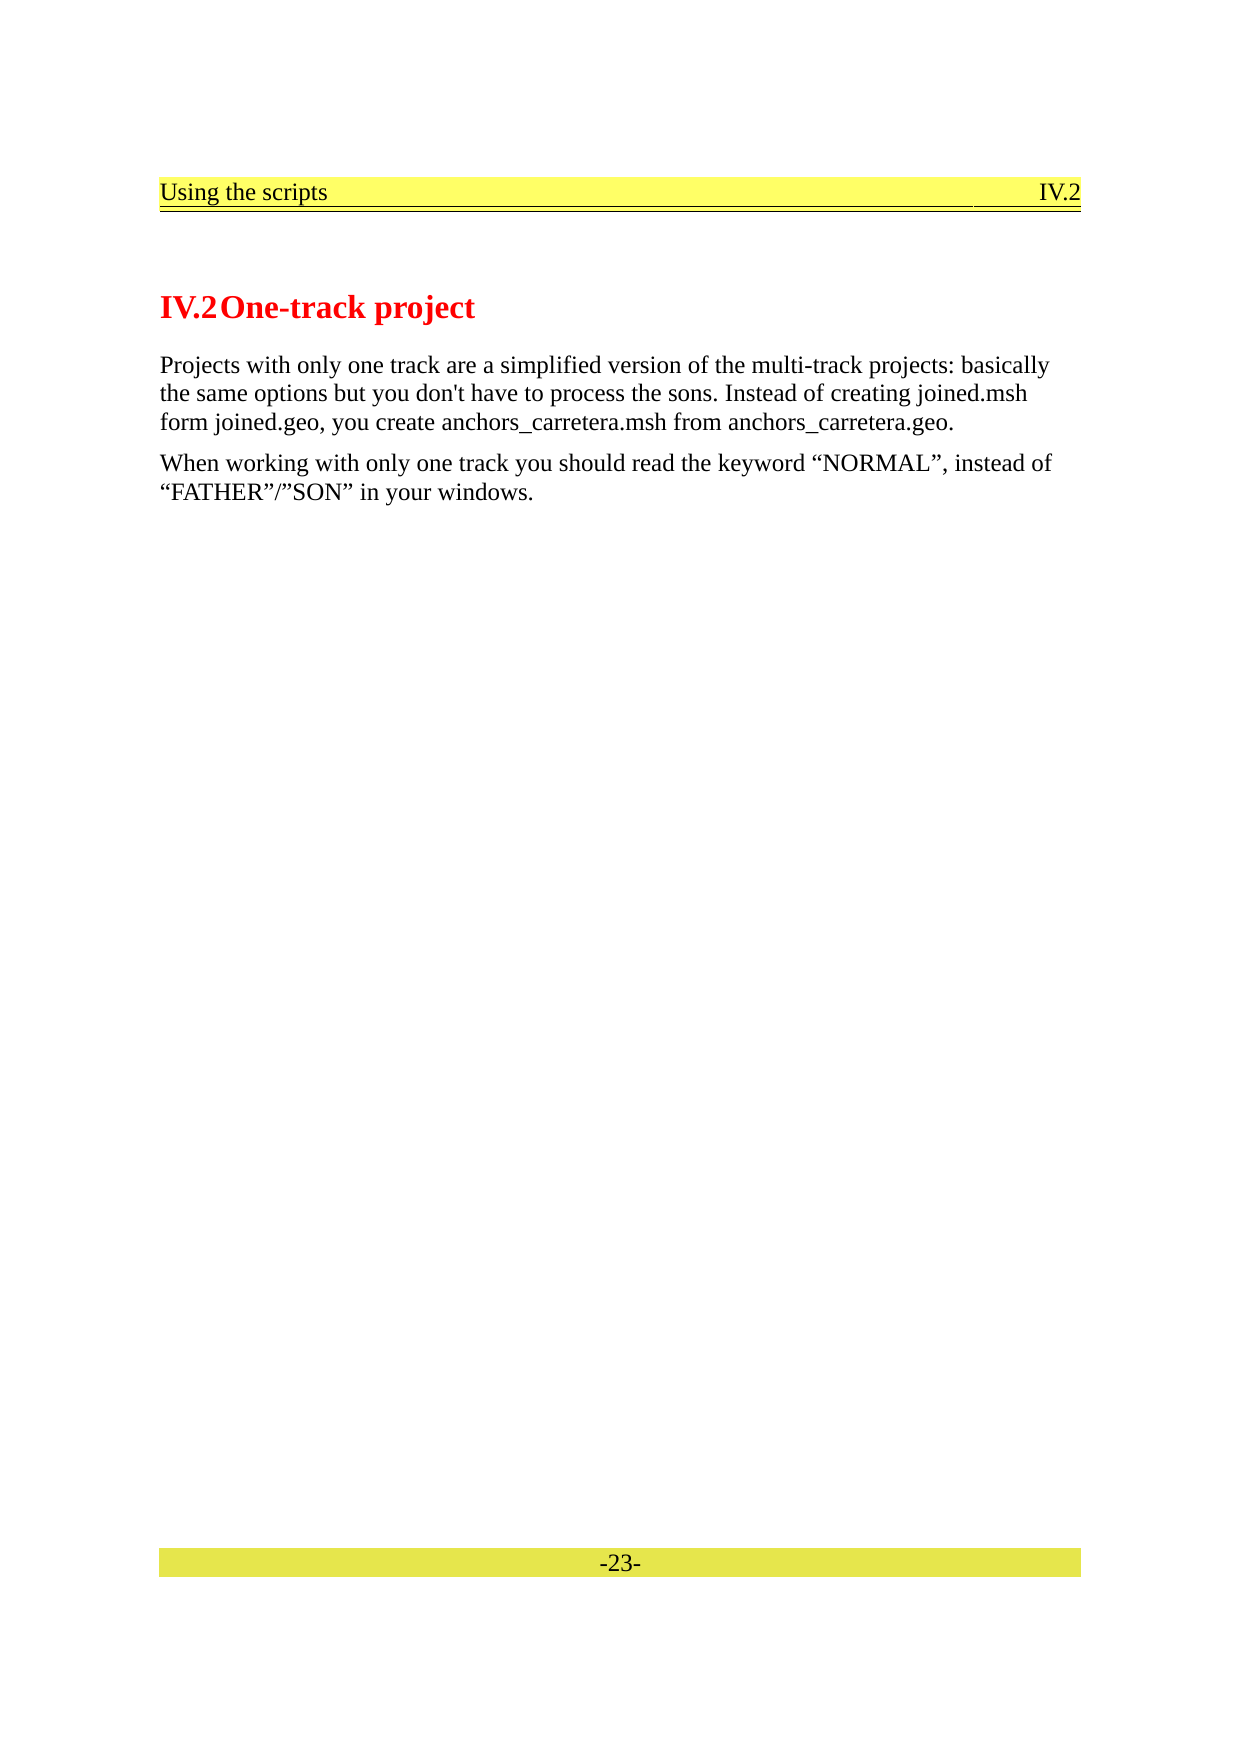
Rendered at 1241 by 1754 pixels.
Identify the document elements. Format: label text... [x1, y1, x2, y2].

text Projects with only one track are a simplified version of the multi-track projects: basically the same options but you don't have to process the sons. Instead of creating joined.msh form joined.geo, you create anchors_carretera.msh from anchors_carretera.geo. [159, 350, 1081, 436]
subtitle One-track project [159, 288, 1081, 326]
text When working with only one track you should read the keyword “NORMAL”, instead of “FATHER”/”SON” in your windows. [159, 448, 1081, 506]
